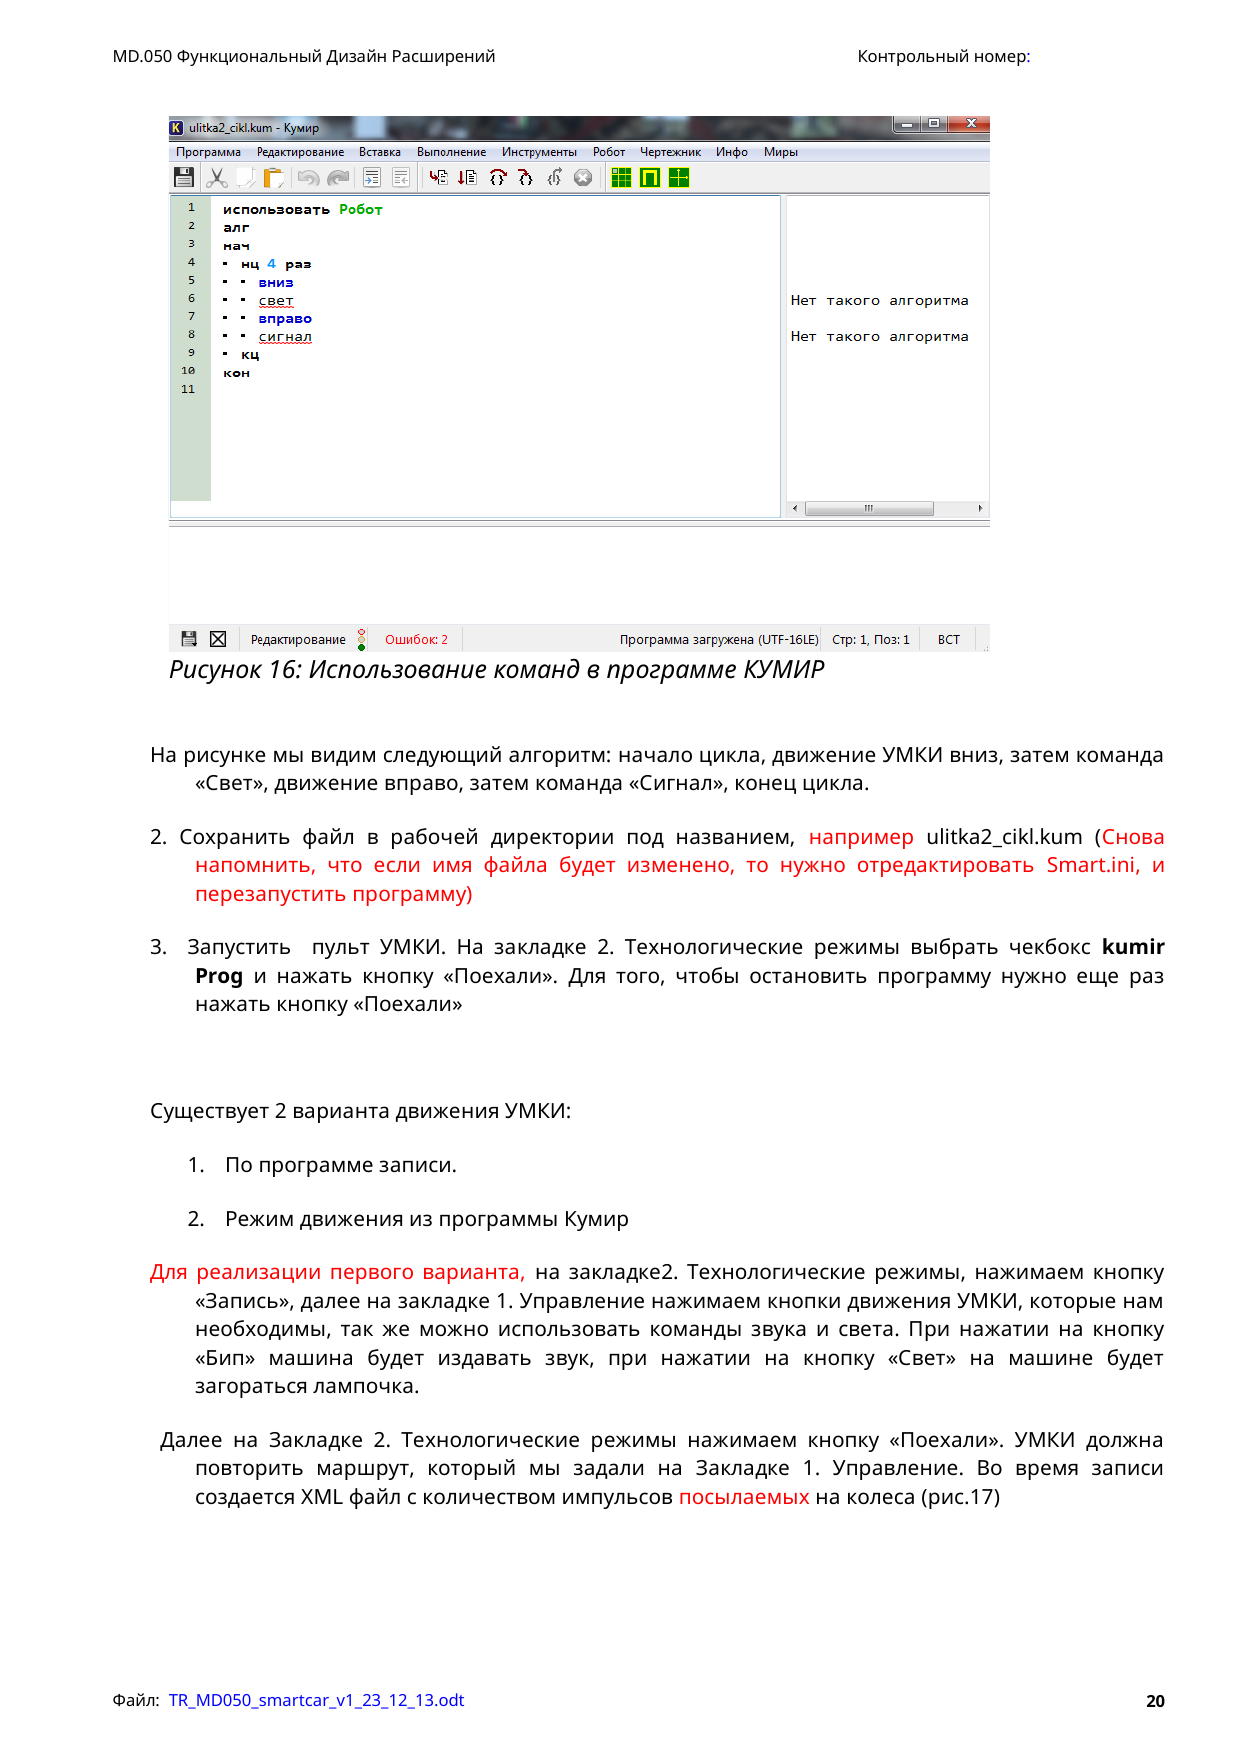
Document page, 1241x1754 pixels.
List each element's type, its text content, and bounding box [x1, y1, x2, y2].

list По программе записи. [187, 1150, 1165, 1178]
list Режим движения из программы Кумир [187, 1203, 1165, 1232]
text Рисунок 16: Использование команд в программе КУМИР [169, 652, 990, 686]
text Для реализации первого варианта, на закладке2. Технологические режимы, нажимаем кнопку «Запись», далее на закладке 1. Управление нажимаем кнопки движения УМКИ, которые нам необходимы, так же можно использовать команды звука и света. При нажатии на кнопку «Бип» машина будет издавать звук, при нажатии на кнопку «Свет» на машине будет загораться лампочка. [150, 1257, 1165, 1400]
text Далее на Закладке 2. Технологические режимы нажимаем кнопку «Поехали». УМКИ должна повторить маршрут, который мы задали на Закладке 1. Управление. Во время записи создается XML файл с количеством импульсов посылаемых на колеса (рис.17) [150, 1425, 1165, 1510]
text На рисунке мы видим следующий алгоритм: начало цикла, движение УМКИ вниз, затем команда «Свет», движение вправо, затем команда «Сигнал», конец цикла. [150, 739, 1165, 797]
list Запустить пульт УМКИ. На закладке 2. Технологические режимы выбрать чекбокс kumir Prog и нажать кнопку «Поехали». Для того, чтобы остановить программу нужно еще раз нажать кнопку «Поехали» [150, 932, 1165, 1018]
picture [168, 116, 990, 652]
text Существует 2 варианта движения УМКИ: [150, 1096, 1165, 1125]
text 2. Сохранить файл в рабочей директории под названием, например ulitka2_cikl.kum (Снова напомнить, что если имя файла будет изменено, то нужно отредактировать Smart.ini, и перезапустить программу) [150, 822, 1165, 907]
